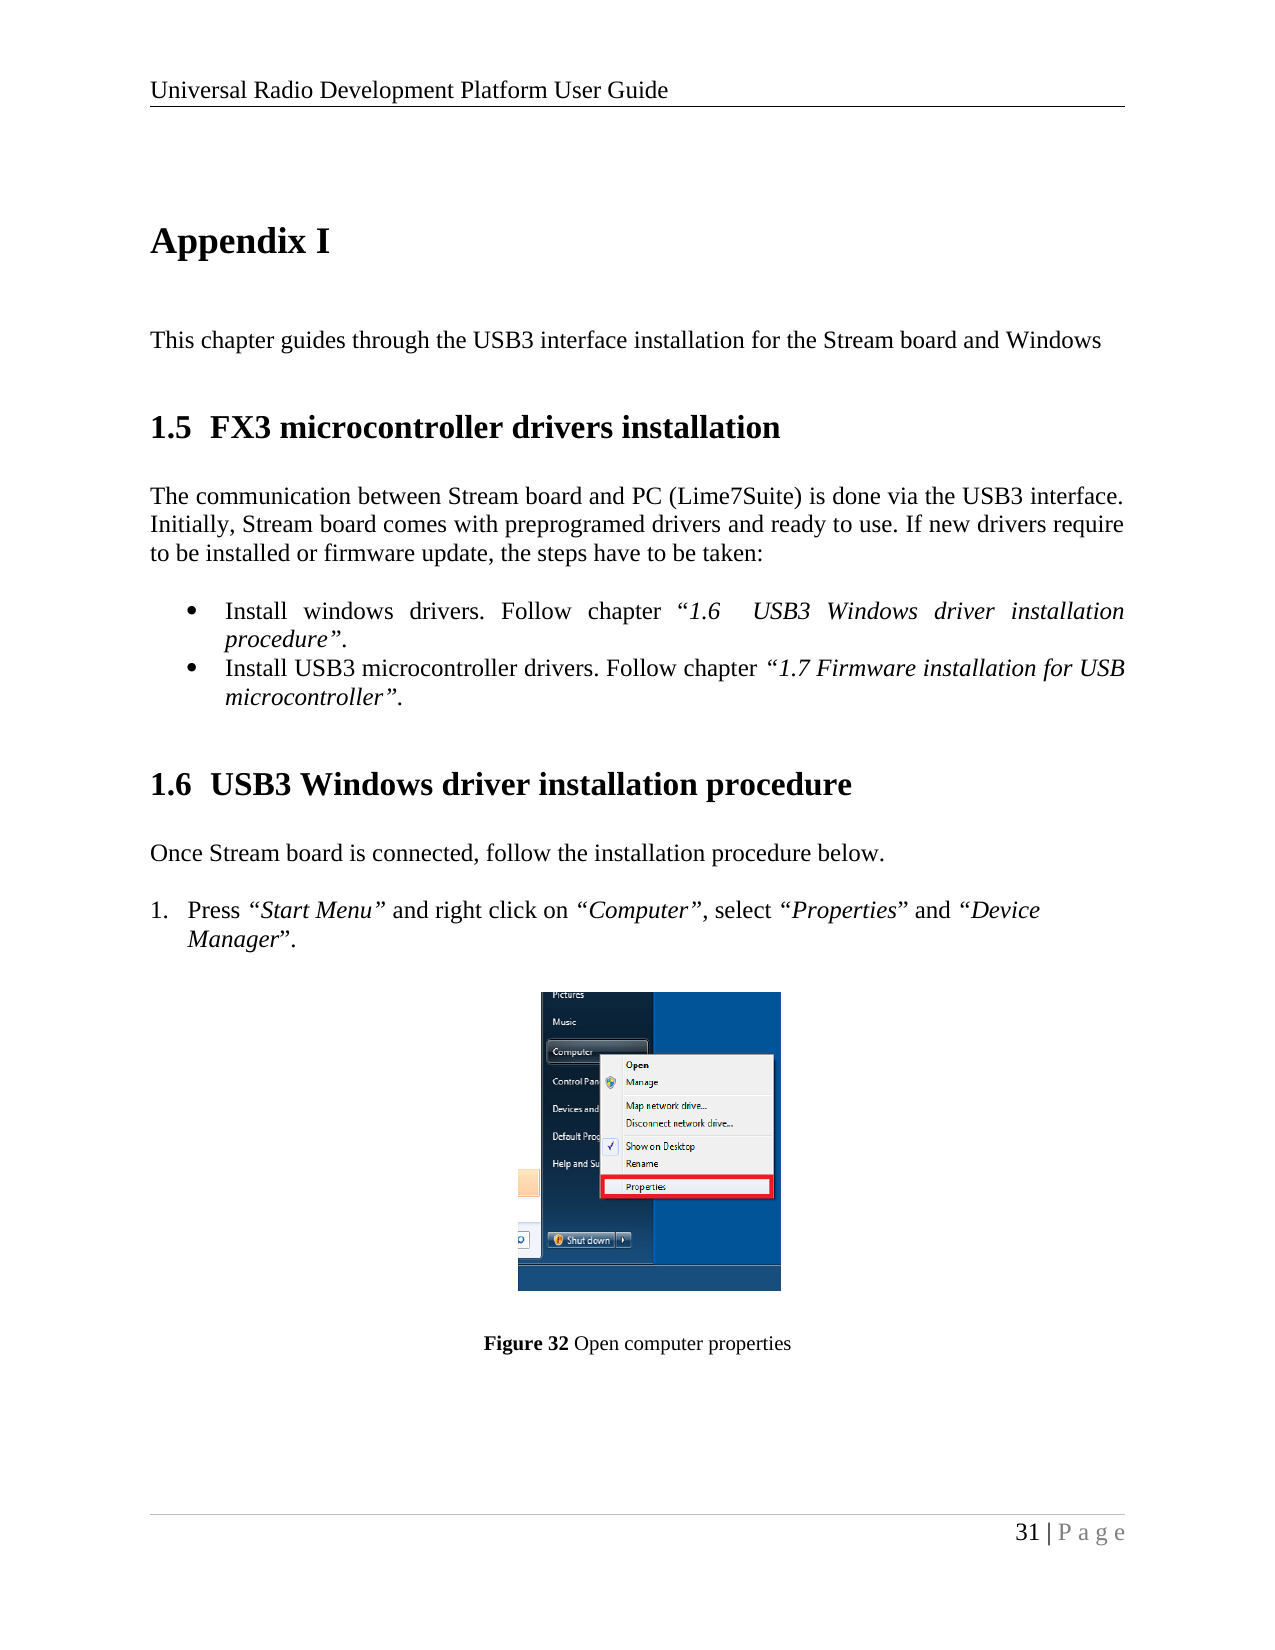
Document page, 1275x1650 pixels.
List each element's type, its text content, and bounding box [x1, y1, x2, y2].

list Install USB3 microcontroller drivers. Follow chapter “1.7 Firmware installation for USB microcontroller”. [187, 653, 1125, 711]
subtitle USB3 Windows driver installation procedure [150, 764, 1125, 803]
list Install windows drivers. Follow chapter “1.6 USB3 Windows driver installation procedure”. [187, 596, 1125, 653]
text Figure 32 Open computer properties [150, 1330, 1125, 1354]
picture [515, 990, 810, 1293]
text This chapter guides through the USB3 interface installation for the Stream board and Windows [150, 325, 1125, 354]
text The communication between Stream board and PC (Lime7Suite) is done via the USB3 interface. Initially, Stream board comes with preprogramed drivers and ready to use. If new drivers require to be installed or firmware update, the steps have to be taken: [150, 481, 1125, 567]
list Press “Start Menu” and right click on “Computer”, select “Properties” and “Device Manager”. [150, 895, 1125, 953]
subtitle Appendix I [150, 218, 1125, 261]
text Once Stream board is connected, follow the installation procedure below. [150, 838, 1125, 867]
subtitle FX3 microcontroller drivers installation [150, 407, 1125, 446]
